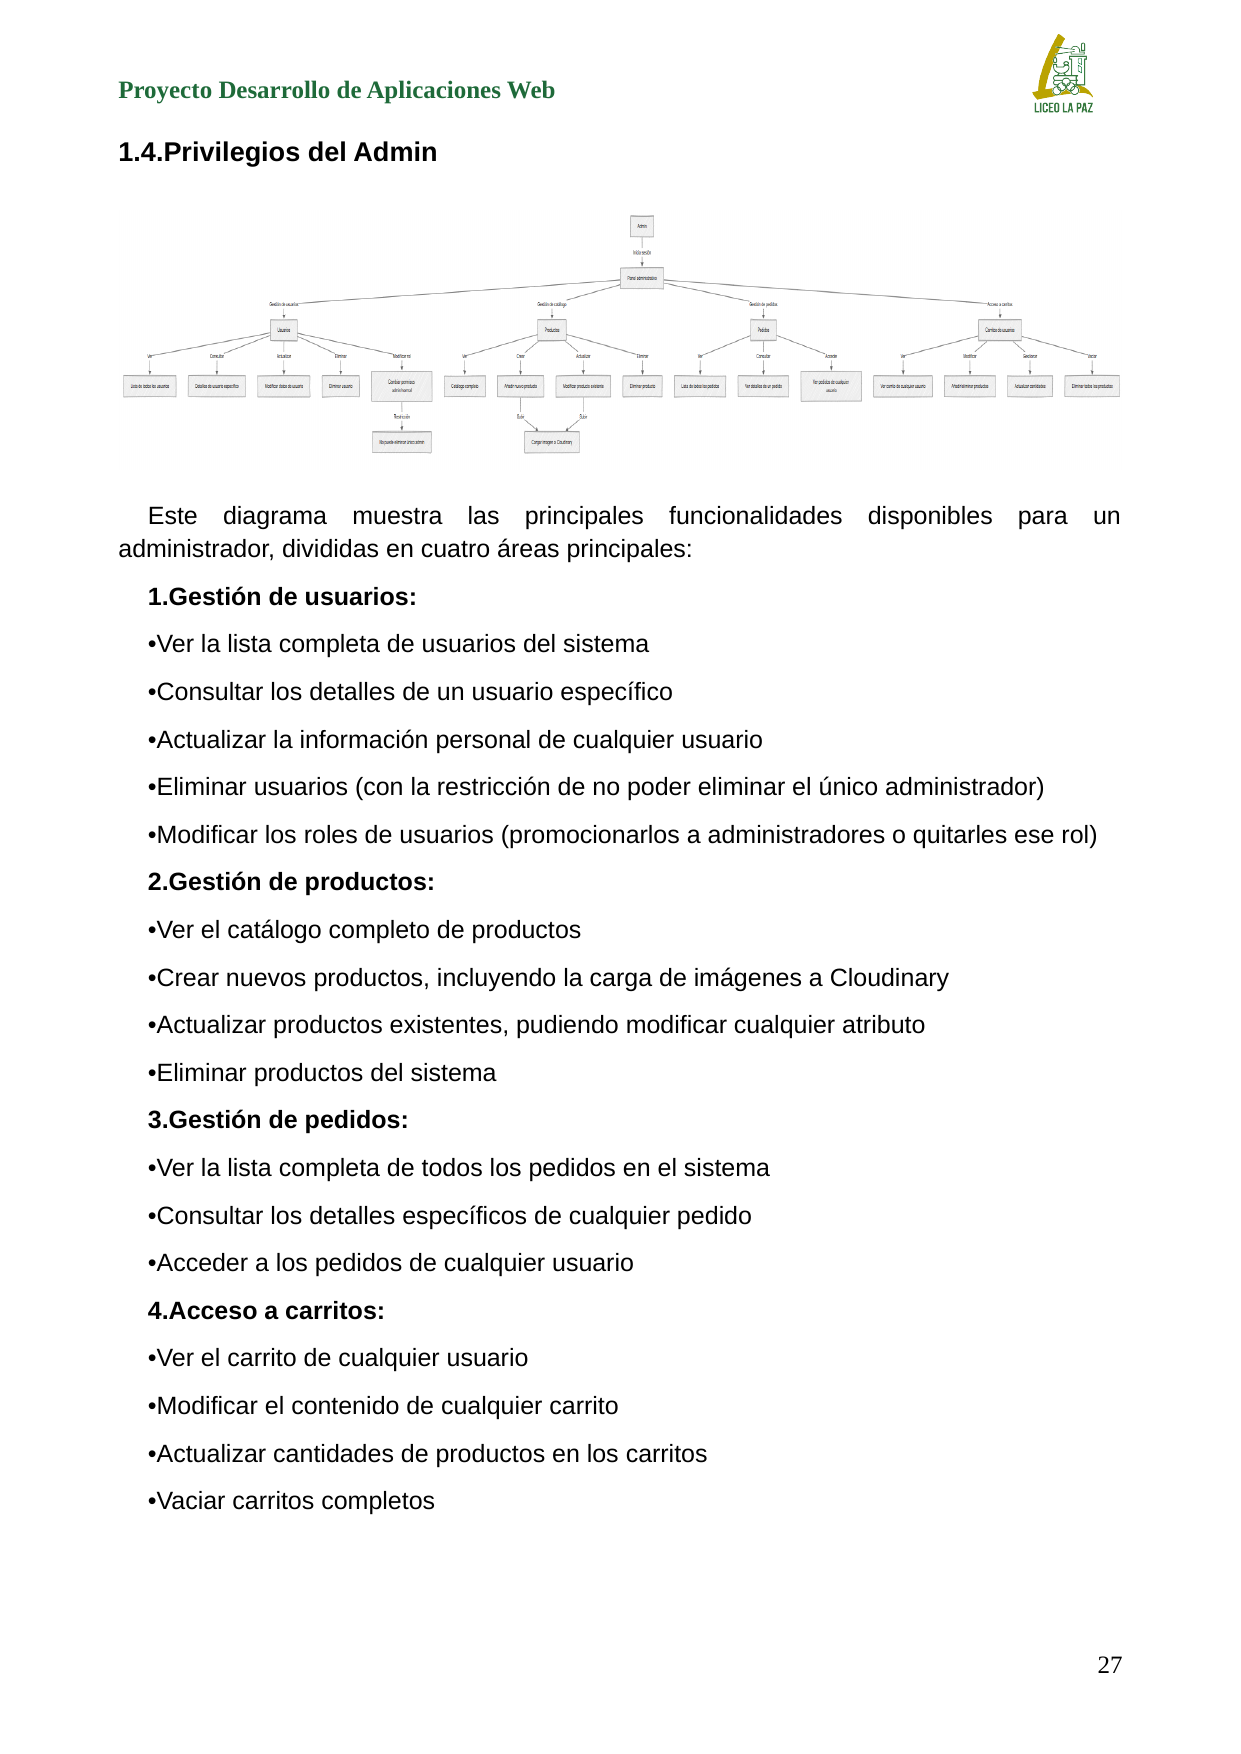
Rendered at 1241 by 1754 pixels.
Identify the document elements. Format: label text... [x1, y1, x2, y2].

text 2.Gestión de productos: [118, 867, 1122, 896]
text •Eliminar usuarios (con la restricción de no poder eliminar el único administrador) [118, 772, 1122, 801]
picture [118, 210, 1123, 470]
text •Acceder a los pedidos de cualquier usuario [118, 1248, 1122, 1277]
text •Actualizar la información personal de cualquier usuario [118, 724, 1122, 753]
text •Ver el catálogo completo de productos [118, 915, 1122, 944]
text •Ver la lista completa de todos los pedidos en el sistema [118, 1153, 1122, 1182]
text Este diagrama muestra las principales funcionalidades disponibles para un administrador, divididas en cuatro áreas principales: [118, 501, 1122, 563]
text •Crear nuevos productos, incluyendo la carga de imágenes a Cloudinary [118, 963, 1122, 991]
text •Modificar el contenido de cualquier carrito [118, 1391, 1122, 1420]
text •Vaciar carritos completos [118, 1486, 1122, 1515]
text 1.Gestión de usuarios: [118, 582, 1122, 611]
text •Consultar los detalles específicos de cualquier pedido [118, 1201, 1122, 1229]
subtitle 1.4.Privilegios del Admin [118, 136, 1122, 167]
text 4.Acceso a carritos: [118, 1296, 1122, 1324]
text •Eliminar productos del sistema [118, 1058, 1122, 1087]
text •Consultar los detalles de un usuario específico [118, 677, 1122, 706]
text 3.Gestión de pedidos: [118, 1105, 1122, 1134]
picture [1025, 26, 1100, 121]
text •Ver la lista completa de usuarios del sistema [118, 629, 1122, 658]
text •Modificar los roles de usuarios (promocionarlos a administradores o quitarles ese rol) [118, 820, 1122, 848]
text •Ver el carrito de cualquier usuario [118, 1343, 1122, 1372]
text •Actualizar cantidades de productos en los carritos [118, 1439, 1122, 1467]
text •Actualizar productos existentes, pudiendo modificar cualquier atributo [118, 1010, 1122, 1039]
